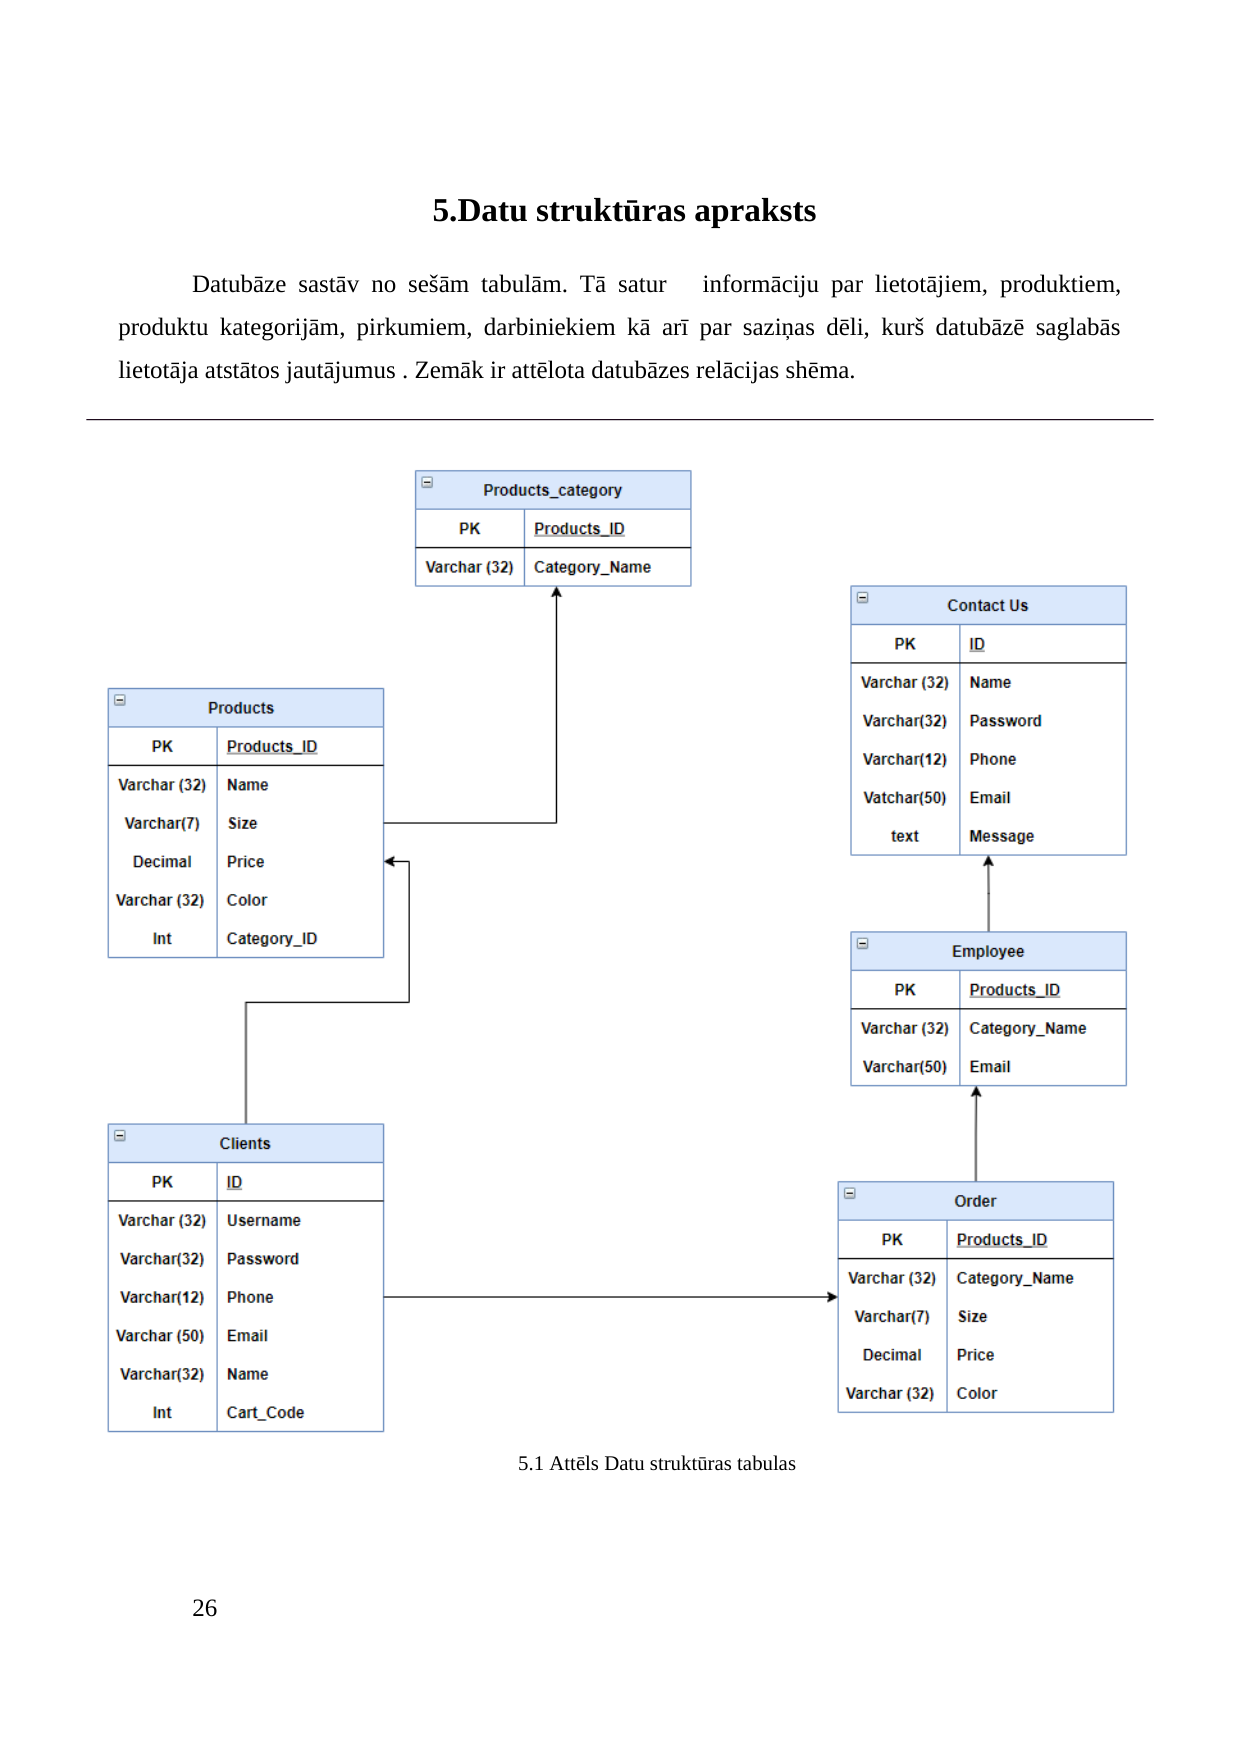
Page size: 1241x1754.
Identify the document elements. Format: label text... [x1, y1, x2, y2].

picture [86, 419, 1154, 1440]
text 5.1 Attēls Datu struktūras tabulas [118, 1440, 1122, 1475]
text 5.Datu struktūras apraksts [118, 191, 1122, 229]
text Datubāze sastāv no sešām tabulām. Tā satur informāciju par lietotājiem, produktiem, produktu kategorijām, pirkumiem, darbiniekiem kā arī par saziņas dēli, kurš datubāzē saglabās lietotāja atstātos jautājumus . Zemāk ir attēlota datubāzes relācijas shēma. [118, 269, 1122, 384]
